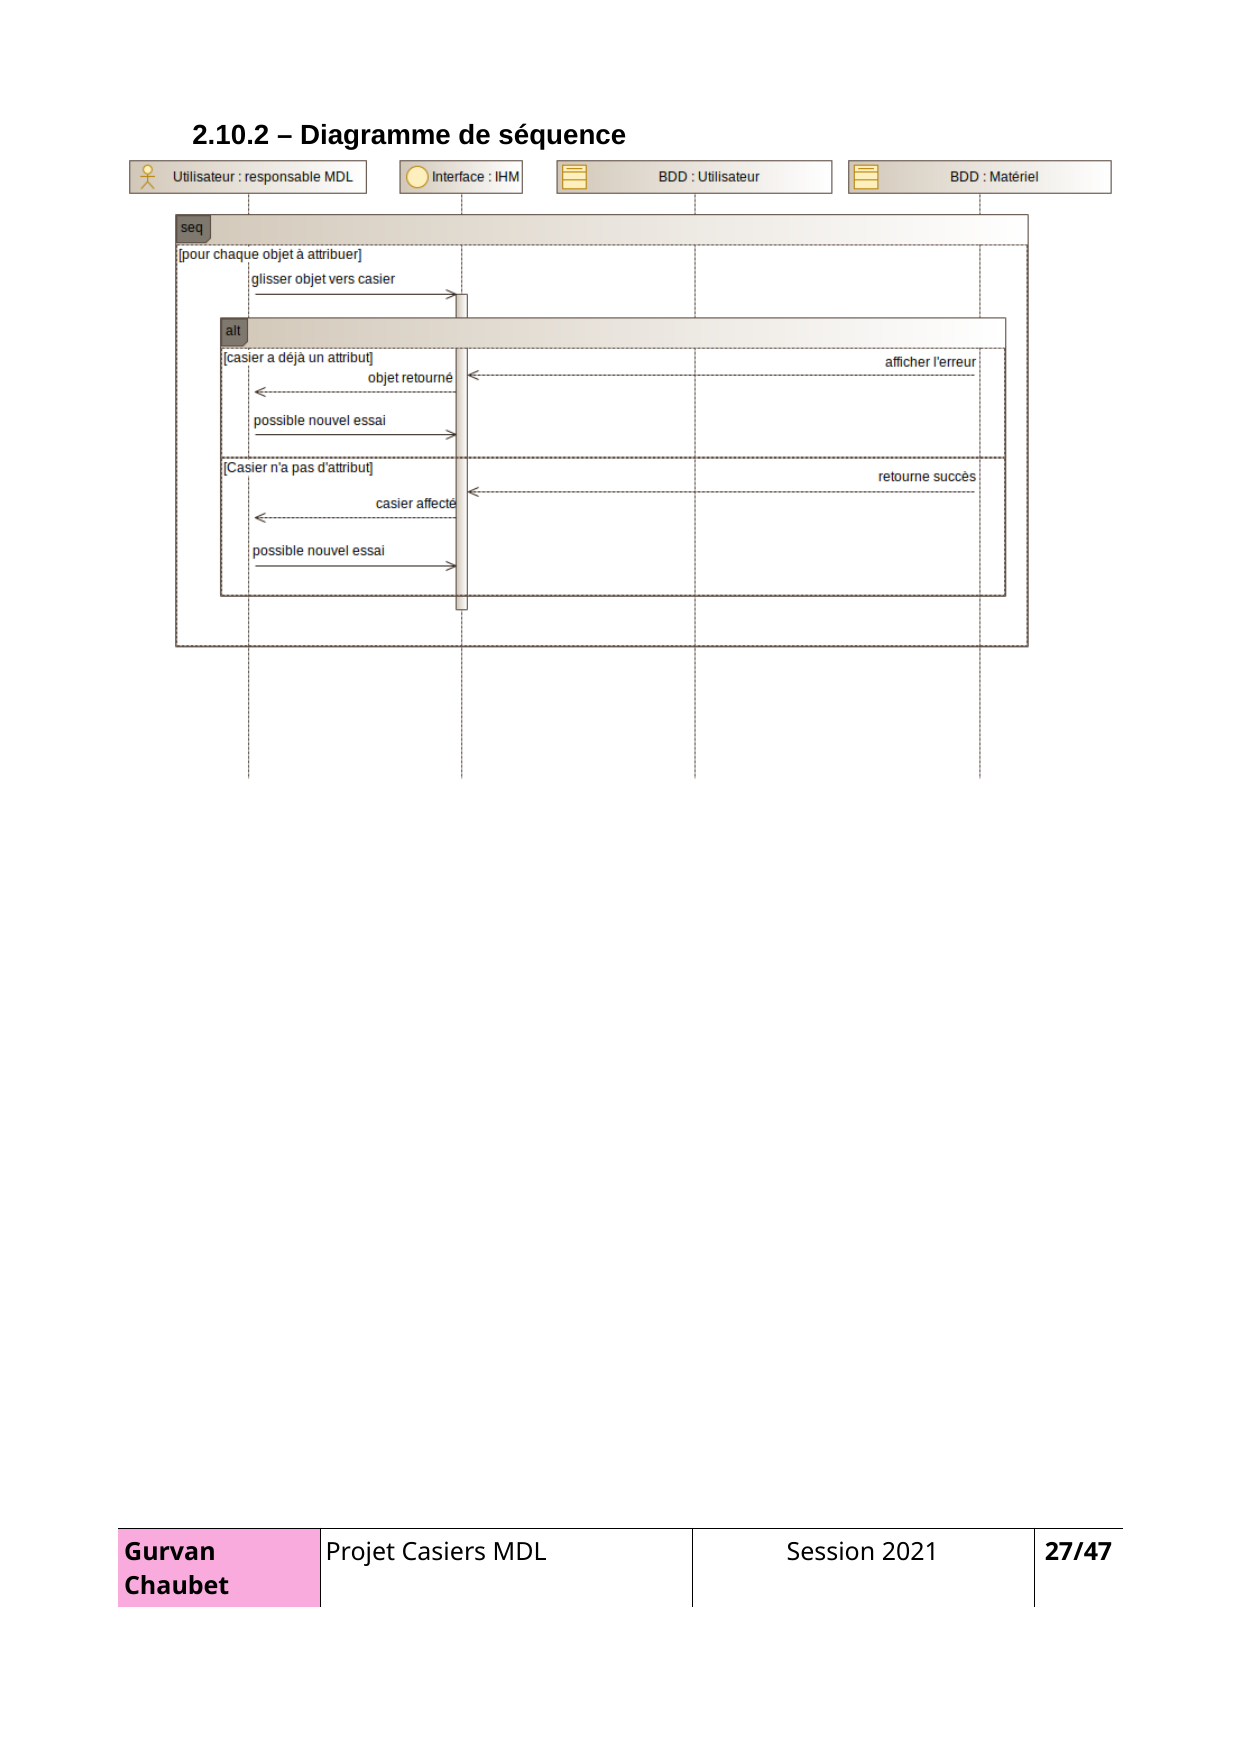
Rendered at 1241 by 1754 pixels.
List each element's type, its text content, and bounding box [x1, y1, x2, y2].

picture [118, 150, 1123, 790]
subtitle 2.10.2 – Diagramme de séquence [118, 118, 1122, 150]
